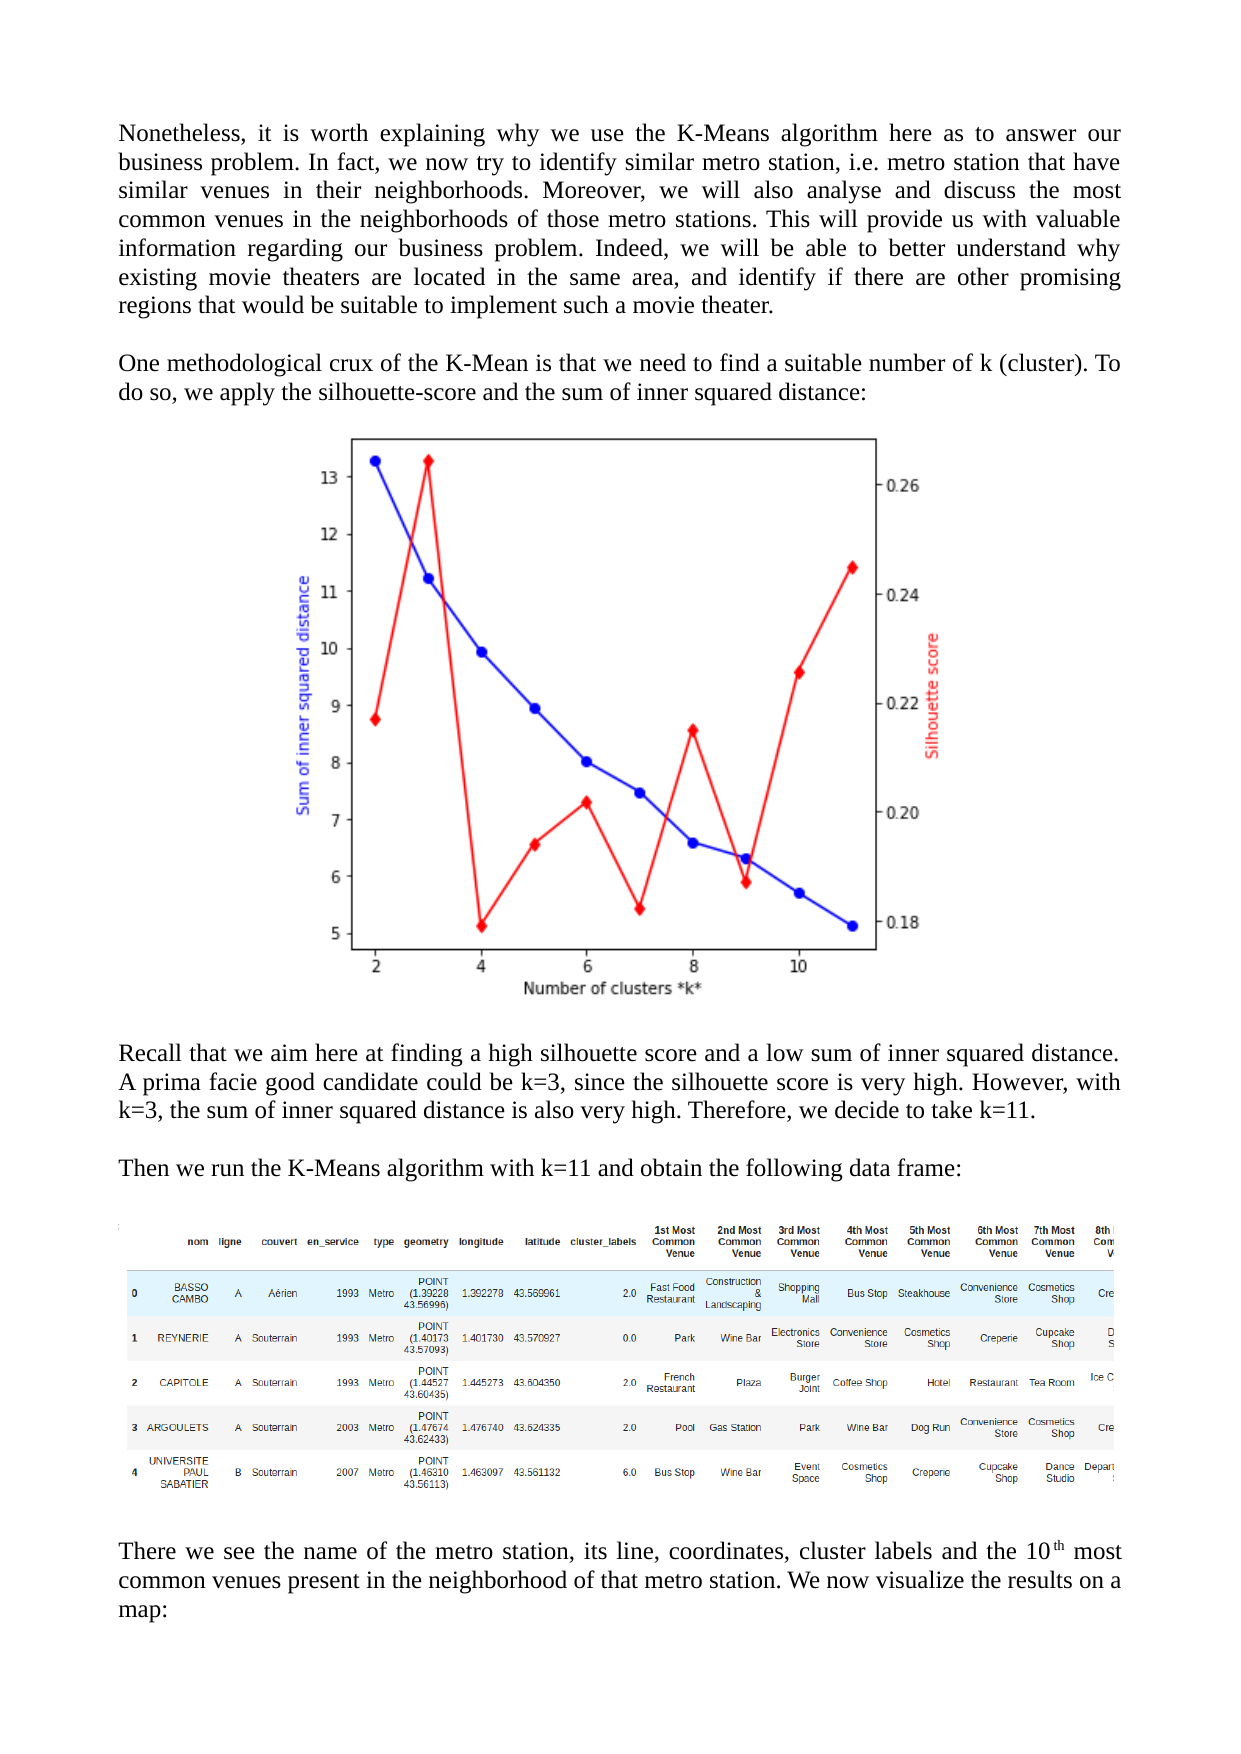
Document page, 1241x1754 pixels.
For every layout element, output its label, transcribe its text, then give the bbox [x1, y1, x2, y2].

picture [270, 434, 970, 1007]
text Then we run the K-Means algorithm with k=11 and obtain the following data frame: [118, 1153, 1122, 1182]
text Recall that we aim here at finding a high silhouette score and a low sum of inner squared distance. A prima facie good candidate could be k=3, since the silhouette score is very high. However, with k=3, the sum of inner squared distance is also very high. Therefore, we decide to take k=11. [118, 1038, 1122, 1124]
picture [118, 1210, 1123, 1508]
text There we see the name of the metro station, its line, coordinates, cluster labels and the 10th most common venues present in the neighborhood of that metro station. We now visualize the results on a map: [118, 1536, 1122, 1623]
text One methodological crux of the K-Mean is that we need to find a suitable number of k (cluster). To do so, we apply the silhouette-score and the sum of inner squared distance: [118, 348, 1122, 406]
text Nonetheless, it is worth explaining why we use the K-Means algorithm here as to answer our business problem. In fact, we now try to identify similar metro station, i.e. metro station that have similar venues in their neighborhoods. Moreover, we will also analyse and discuss the most common venues in the neighborhoods of those metro stations. This will provide us with valuable information regarding our business problem. Indeed, we will be able to better understand why existing movie theaters are located in the same area, and identify if there are other promising regions that would be suitable to implement such a movie theater. [118, 118, 1122, 319]
